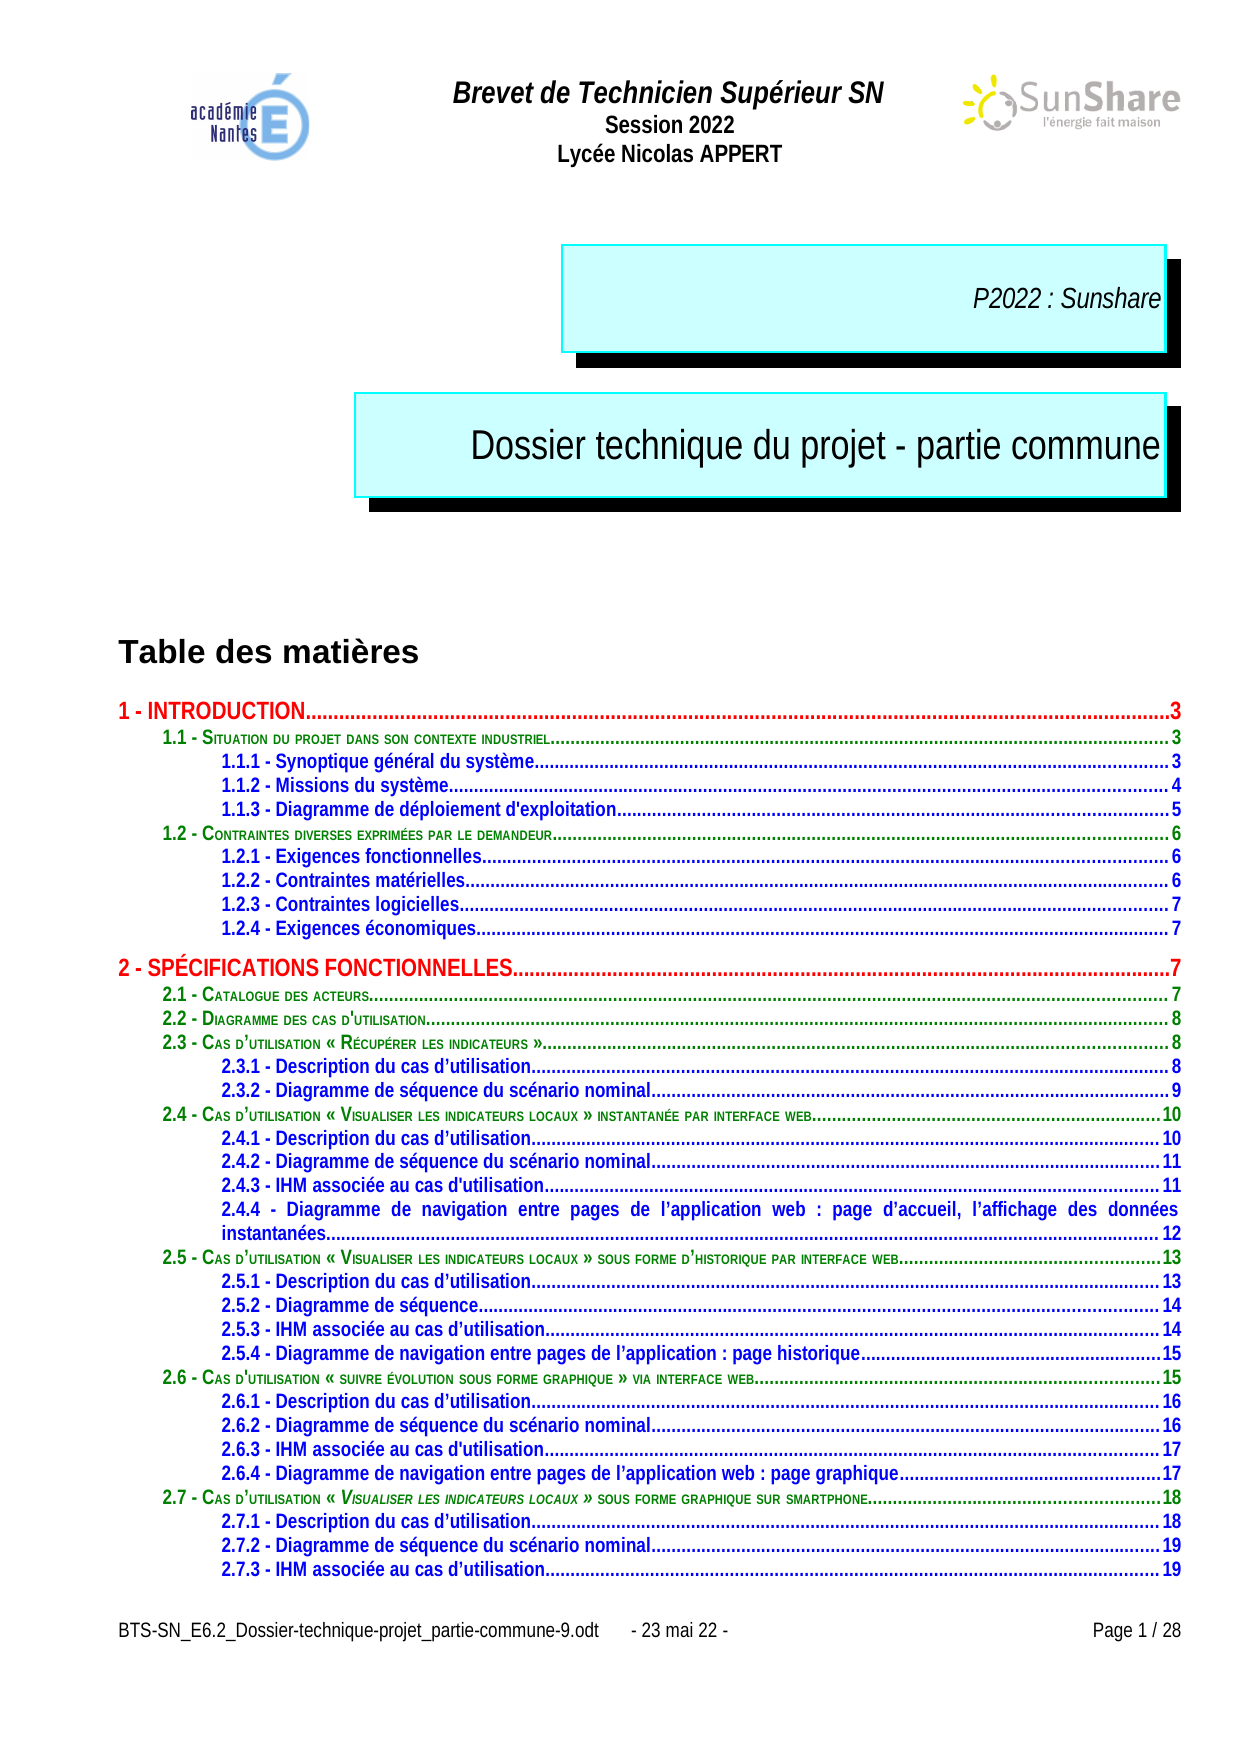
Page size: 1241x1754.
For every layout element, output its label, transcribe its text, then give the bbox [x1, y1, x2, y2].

text 1.2.4 - Exigences économiques 7 [221, 916, 1181, 940]
text 2.7.1 - Description du cas d’utilisation 18 [221, 1509, 1181, 1533]
text 2.4 - Cas d’utilisation « Visualiser les indicateurs locaux » instantanée par interface web 10 [162, 1101, 1181, 1125]
text 2.5.2 - Diagramme de séquence 14 [221, 1293, 1181, 1317]
text 1.2 - Contraintes diverses exprimées par le demandeur 6 [162, 820, 1181, 844]
text 2.5.1 - Description du cas d’utilisation 13 [221, 1269, 1181, 1293]
text 2.7.2 - Diagramme de séquence du scénario nominal 19 [221, 1533, 1181, 1557]
text 1 - Introduction 3 [118, 696, 1181, 724]
text 2.5.4 - Diagramme de navigation entre pages de l’application : page historique 15 [221, 1341, 1181, 1365]
text 2.6 - Cas d'utilisation « suivre évolution sous forme graphique » via interface web 15 [162, 1365, 1181, 1389]
text 2.6.3 - IHM associée au cas d'utilisation 17 [221, 1437, 1181, 1461]
text 2.6.2 - Diagramme de séquence du scénario nominal 16 [221, 1413, 1181, 1437]
text 1.1 - Situation du projet dans son contexte industriel 3 [162, 724, 1181, 748]
text 1.2.2 - Contraintes matérielles 6 [221, 868, 1181, 892]
text 2.3 - Cas d’utilisation « Récupérer les indicateurs » 8 [162, 1029, 1181, 1053]
text 2.6.4 - Diagramme de navigation entre pages de l’application web : page graphique 17 [221, 1461, 1181, 1485]
text 2.7 - Cas d’utilisation « Visualiser les indicateurs locaux » sous forme graphique sur smartphone 18 [162, 1485, 1181, 1509]
text 1.2.3 - Contraintes logicielles 7 [221, 892, 1181, 916]
text Dossier technique du projet - partie commune [356, 416, 1164, 464]
text 1.2.1 - Exigences fonctionnelles 6 [221, 844, 1181, 868]
text 2.3.1 - Description du cas d’utilisation 8 [221, 1053, 1181, 1077]
text 2.5.3 - IHM associée au cas d’utilisation 14 [221, 1317, 1181, 1341]
text 1.1.2 - Missions du système 4 [221, 772, 1181, 796]
text 2.4.3 - IHM associée au cas d'utilisation 11 [221, 1173, 1181, 1197]
text 2.7.3 - IHM associée au cas d’utilisation 19 [221, 1557, 1181, 1581]
picture [957, 73, 1182, 131]
text 1.1.3 - Diagramme de déploiement d'exploitation 5 [221, 796, 1181, 820]
text 2.5 - Cas d’utilisation « Visualiser les indicateurs locaux » sous forme d’historique par interface web 13 [162, 1245, 1181, 1269]
text P2022 : Sunshare [563, 277, 1164, 310]
text 2.6.1 - Description du cas d’utilisation 16 [221, 1389, 1181, 1413]
text 2.1 - Catalogue des acteurs 7 [162, 982, 1181, 1006]
text 2.4.4 - Diagramme de navigation entre pages de l’application web : page d’accueil, l’affichage des données instantanées 12 [221, 1197, 1181, 1245]
text 2 - Spécifications fonctionnelles 7 [118, 953, 1181, 982]
text 1.1.1 - Synoptique général du système 3 [221, 748, 1181, 772]
subtitle Table des matières [118, 633, 1181, 671]
text 2.3.2 - Diagramme de séquence du scénario nominal 9 [221, 1077, 1181, 1101]
text 2.4.1 - Description du cas d’utilisation 10 [221, 1125, 1181, 1149]
text 2.2 - Diagramme des cas d'utilisation 8 [162, 1006, 1181, 1029]
picture [191, 73, 310, 161]
text 2.4.2 - Diagramme de séquence du scénario nominal 11 [221, 1149, 1181, 1173]
